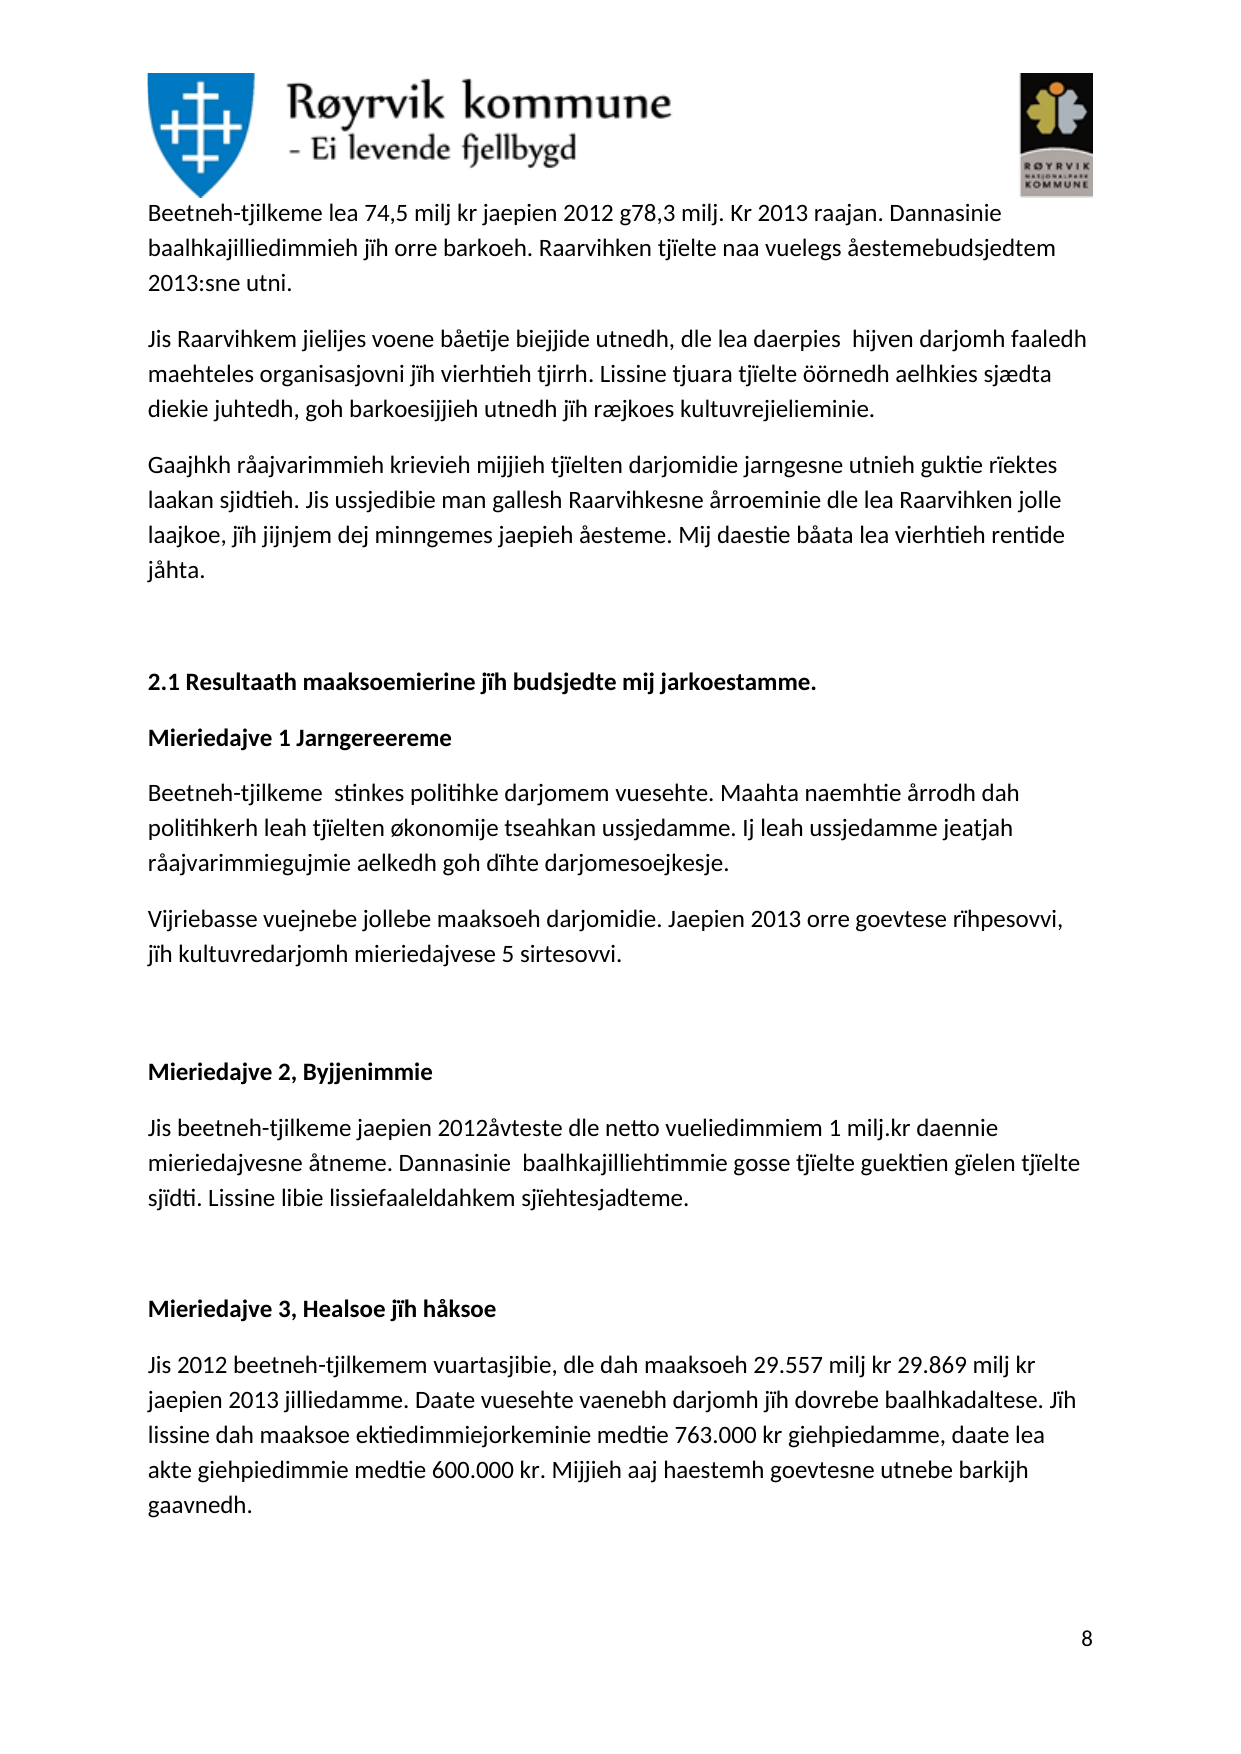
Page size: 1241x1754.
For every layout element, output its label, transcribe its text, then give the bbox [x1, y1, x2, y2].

text Mieriedajve 3, Healsoe jïh håksoe [148, 1293, 1093, 1324]
text Beetneh-tjilkeme stinkes politihke darjomem vuesehte. Maahta naemhtie årrodh dah politihkerh leah tjïelten økonomije tseahkan ussjedamme. Ij leah ussjedamme jeatjah råajvarimmiegujmie aelkedh goh dïhte darjomesoejkesje. [148, 778, 1093, 878]
text 2.1 Resultaath maaksoemierine jïh budsjedte mij jarkoestamme. [148, 666, 1093, 696]
text Mieriedajve 1 Jarngereereme [148, 722, 1093, 752]
text Jis beetneh-tjilkeme jaepien 2012åvteste dle netto vueliedimmiem 1 milj.kr daennie mieriedajvesne åtneme. Dannasinie baalhkajilliehtimmie gosse tjïelte guektien gïelen tjïelte sjïdti. Lissine libie lissiefaaleldahkem sjïehtesjadteme. [148, 1112, 1093, 1212]
text Beetneh-tjilkeme lea 74,5 milj kr jaepien 2012 g78,3 milj. Kr 2013 raajan. Dannasinie baalhkajilliedimmieh jïh orre barkoeh. Raarvihken tjïelte naa vuelegs åestemebudsjedtem 2013:sne utni. [148, 198, 1093, 298]
picture [147, 73, 1093, 198]
text Vijriebasse vuejnebe jollebe maaksoeh darjomidie. Jaepien 2013 orre goevtese rïhpesovvi, jïh kultuvredarjomh mieriedajvese 5 sirtesovvi. [148, 903, 1093, 969]
text Jis Raarvihkem jielijes voene båetije biejjide utnedh, dle lea daerpies hijven darjomh faaledh maehteles organisasjovni jïh vierhtieh tjirrh. Lissine tjuara tjïelte öörnedh aelhkies sjædta diekie juhtedh, goh barkoesijjieh utnedh jïh ræjkoes kultuvrejielieminie. [148, 323, 1093, 424]
text Gaajhkh råajvarimmieh krievieh mijjieh tjïelten darjomidie jarngesne utnieh guktie rïektes laakan sjidtieh. Jis ussjedibie man gallesh Raarvihkesne årroeminie dle lea Raarvihken jolle laajkoe, jïh jijnjem dej minngemes jaepieh åesteme. Mij daestie båata lea vierhtieh rentide jåhta. [148, 449, 1093, 585]
text Mieriedajve 2, Byjjenimmie [148, 1056, 1093, 1087]
text Jis 2012 beetneh-tjilkemem vuartasjibie, dle dah maaksoeh 29.557 milj kr 29.869 milj kr jaepien 2013 jilliedamme. Daate vuesehte vaenebh darjomh jïh dovrebe baalhkadaltese. Jïh lissine dah maaksoe ektiedimmiejorkeminie medtie 763.000 kr giehpiedamme, daate lea akte giehpiedimmie medtie 600.000 kr. Mijjieh aaj haestemh goevtesne utnebe barkijh gaavnedh. [148, 1349, 1093, 1520]
